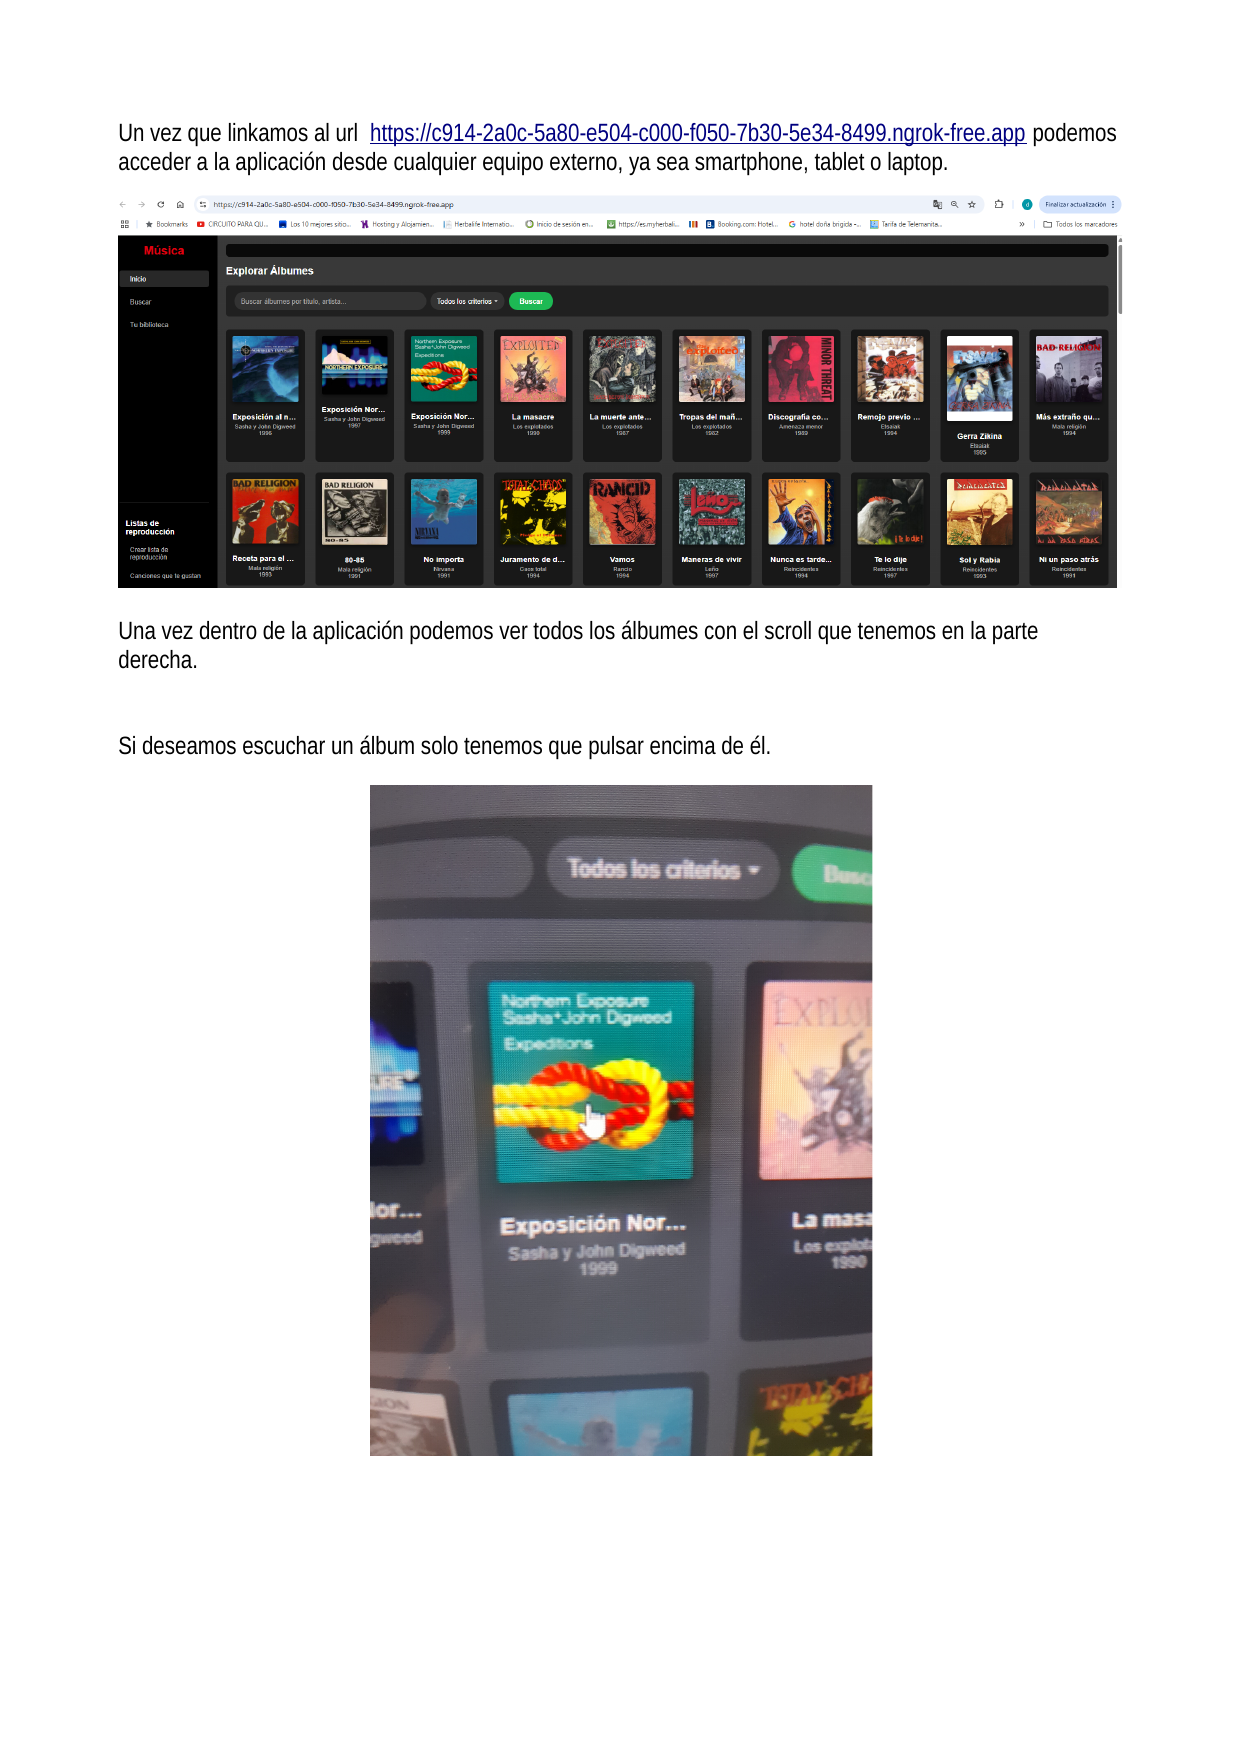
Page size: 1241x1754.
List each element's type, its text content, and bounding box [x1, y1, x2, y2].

picture [118, 193, 1123, 588]
text Una vez dentro de la aplicación podemos ver todos los álbumes con el scroll que tenemos en la parte derecha. [118, 616, 1122, 673]
text Si deseamos escuchar un álbum solo tenemos que pulsar encima de él. [118, 731, 1122, 759]
text Un vez que linkamos al url https://c914-2a0c-5a80-e504-c000-f050-7b30-5e34-8499.ngrok-free.app podemos acceder a la aplicación desde cualquier equipo externo, ya sea smartphone, tablet o laptop. [118, 118, 1122, 175]
picture [370, 785, 873, 1456]
